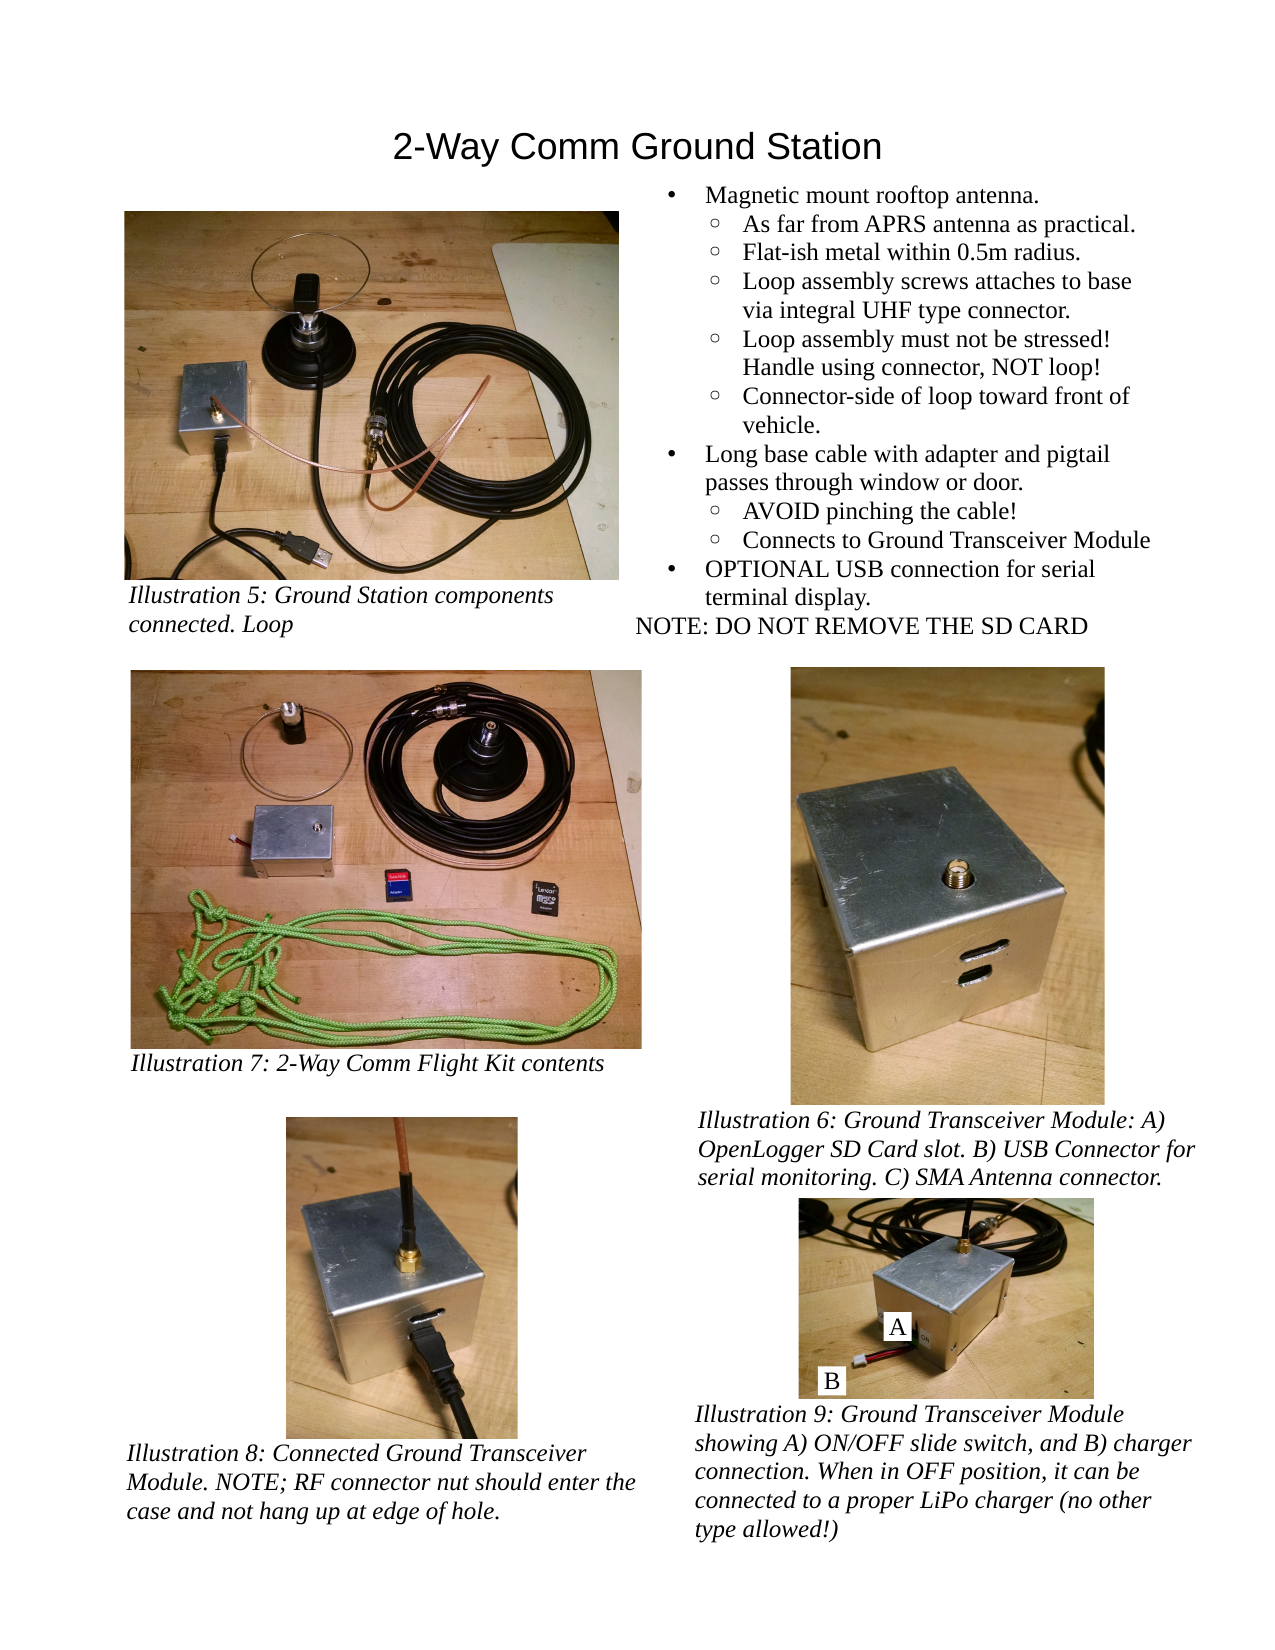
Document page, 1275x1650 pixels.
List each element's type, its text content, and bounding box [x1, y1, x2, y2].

subtitle 2-Way Comm Ground Station [118, 124, 1157, 167]
text NOTE: DO NOT REMOVE THE SD CARD [615, 611, 1157, 640]
picture [124, 211, 619, 580]
list Connector-side of loop toward front of vehicle. [619, 381, 1157, 439]
text Illustration 8: Connected Ground Transceiver Module. NOTE; RF connector nut should enter the case and not hang up at edge of hole. [126, 1117, 677, 1525]
list Loop assembly must not be stressed! Handle using connector, NOT loop! [619, 324, 1157, 381]
list [128, 638, 615, 694]
picture [790, 667, 1105, 1105]
picture [286, 1117, 518, 1439]
text Illustration 9: Ground Transceiver Module showing A) ON/OFF slide switch, and B) charger connection. When in OFF position, it can be connected to a proper LiPo charger (no other type allowed!) [694, 1198, 1198, 1543]
list Long base cable with adapter and pigtail passes through window or door. [619, 439, 1157, 496]
list Magnetic mount rooftop antenna. [128, 180, 1157, 211]
text Illustration 6: Ground Transceiver Module: A) OpenLogger SD Card slot. B) USB Connector for serial monitoring. C) SMA Antenna connector. [698, 668, 1198, 1191]
list Connects to Ground Transceiver Module [619, 525, 1157, 554]
picture [130, 670, 642, 1049]
list As far from APRS antenna as practical. [615, 209, 1157, 237]
list OPTIONAL USB connection for serial terminal display. [615, 554, 1157, 611]
text Illustration 7: 2-Way Comm Flight Kit contents [131, 1049, 642, 1077]
list AVOID pinching the cable! [619, 496, 1157, 525]
list Flat-ish metal within 0.5m radius. [619, 237, 1157, 266]
list Loop assembly screws attaches to base via integral UHF type connector. [619, 266, 1157, 324]
picture [798, 1198, 1094, 1399]
list Illustration 5: Ground Station components connected. Loop [128, 580, 615, 638]
